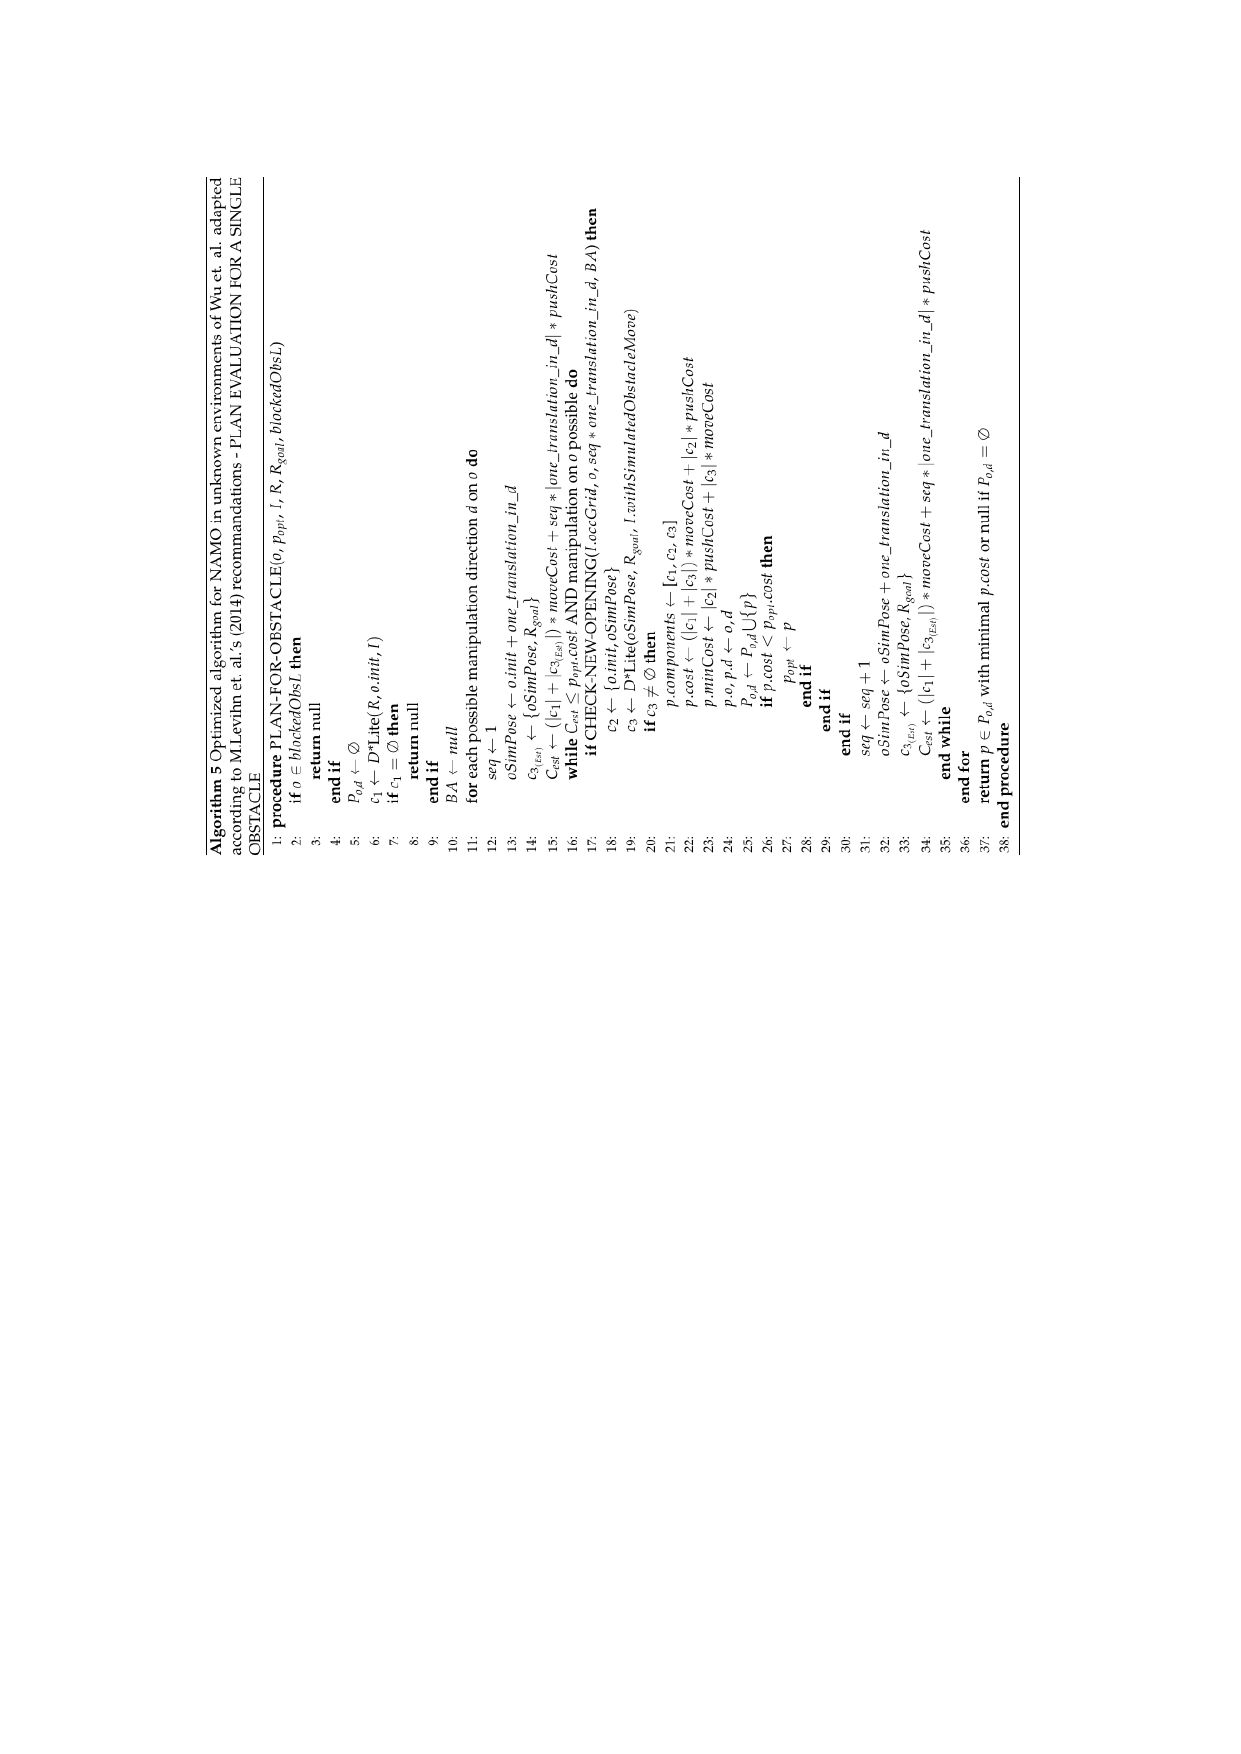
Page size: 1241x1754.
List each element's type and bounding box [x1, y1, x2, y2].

picture [203, 170, 1022, 858]
